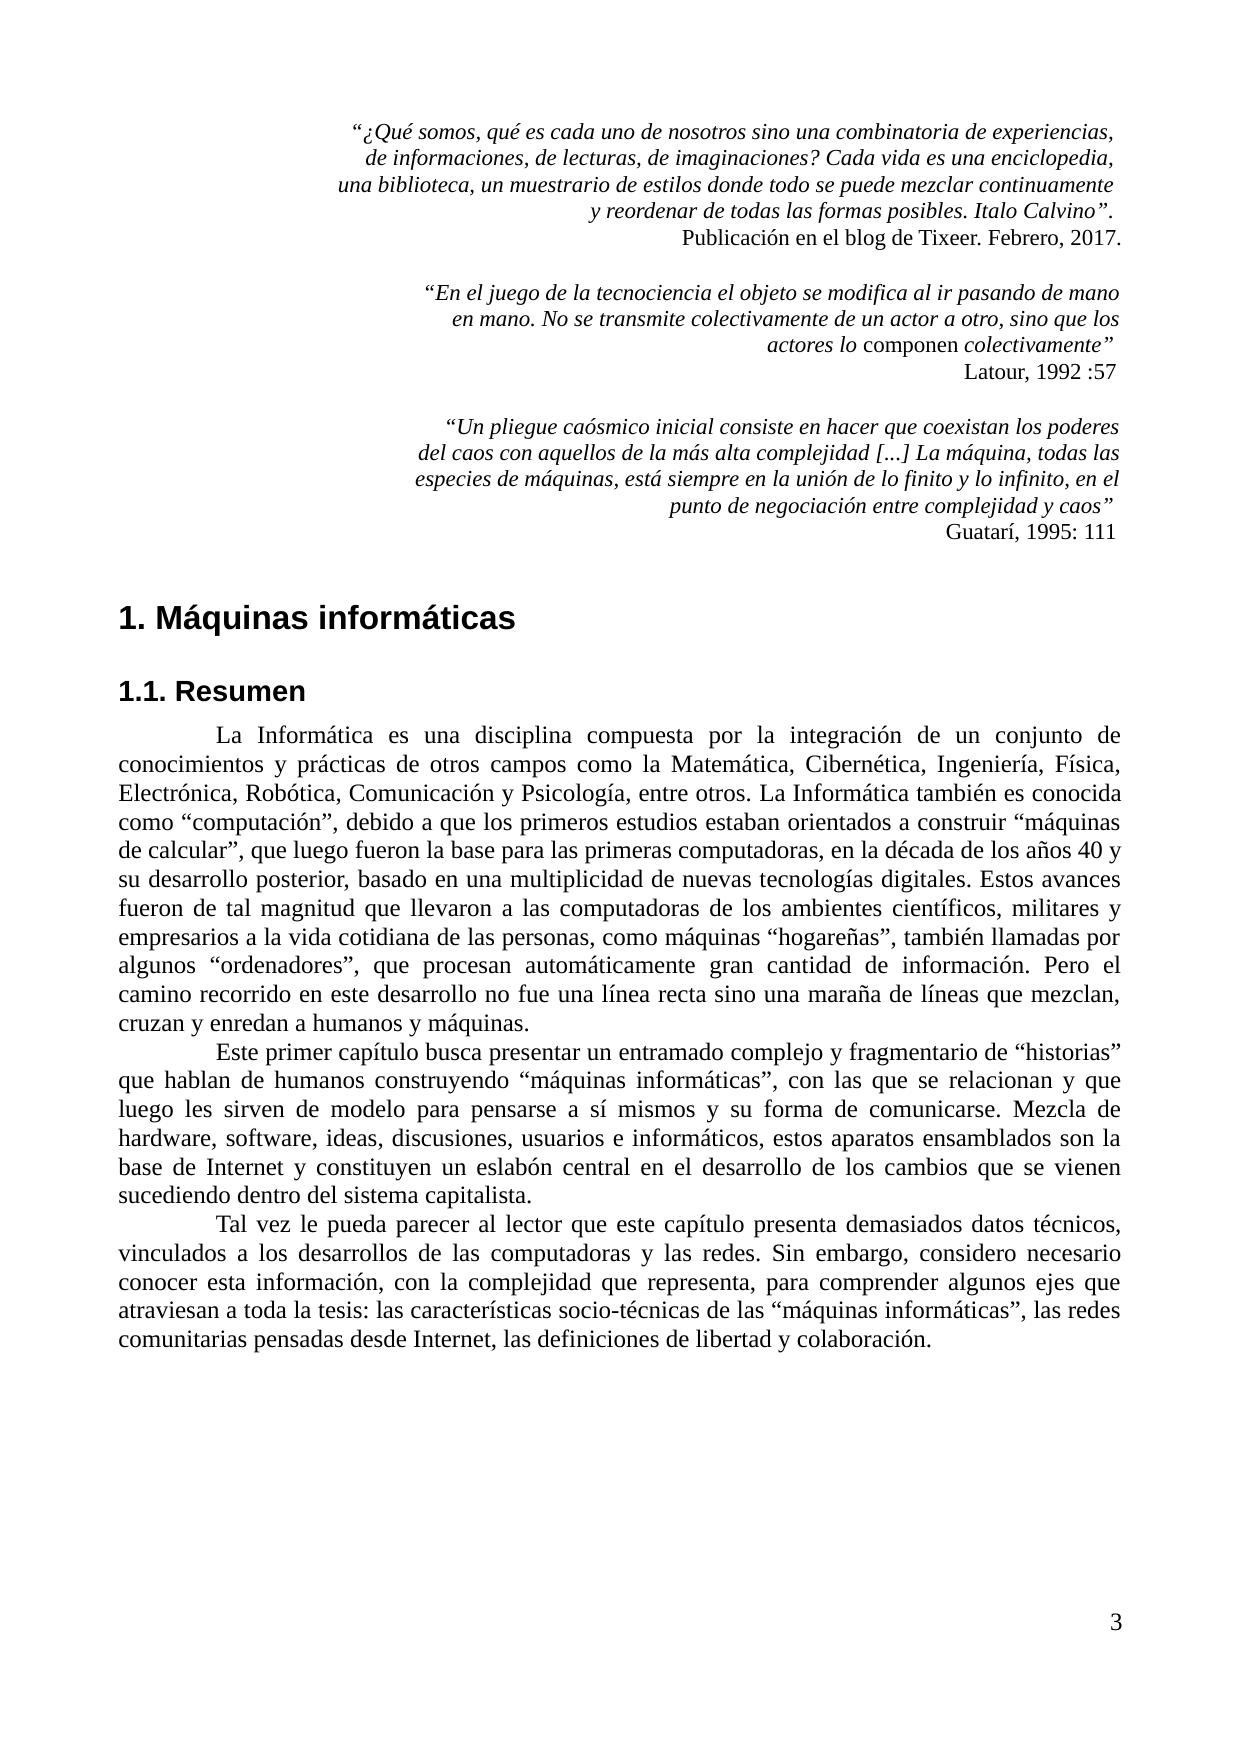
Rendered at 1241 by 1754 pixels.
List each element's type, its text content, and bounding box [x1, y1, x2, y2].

text La Informática es una disciplina compuesta por la integración de un conjunto de conocimientos y prácticas de otros campos como la Matemática, Cibernética, Ingeniería, Física, Electrónica, Robótica, Comunicación y Psicología, entre otros. La Informática también es conocida como “computación”, debido a que los primeros estudios estaban orientados a construir “máquinas de calcular”, que luego fueron la base para las primeras computadoras, en la década de los años 40 y su desarrollo posterior, basado en una multiplicidad de nuevas tecnologías digitales. Estos avances fueron de tal magnitud que llevaron a las computadoras de los ambientes científicos, militares y empresarios a la vida cotidiana de las personas, como máquinas “hogareñas”, también llamadas por algunos “ordenadores”, que procesan automáticamente gran cantidad de información. Pero el camino recorrido en este desarrollo no fue una línea recta sino una maraña de líneas que mezclan, cruzan y enredan a humanos y máquinas. [118, 720, 1122, 1037]
text Tal vez le pueda parecer al lector que este capítulo presenta demasiados datos técnicos, vinculados a los desarrollos de las computadoras y las redes. Sin embargo, considero necesario conocer esta información, con la complejidad que representa, para comprender algunos ejes que atraviesan a toda la tesis: las características socio-técnicas de las “máquinas informáticas”, las redes comunitarias pensadas desde Internet, las definiciones de libertad y colaboración. [118, 1209, 1122, 1353]
text Guatarí, 1995: 111 [413, 518, 1122, 544]
subtitle 1.1. Resumen [118, 674, 1122, 708]
text “Un pliegue caósmico inicial consiste en hacer que coexistan los poderes del caos con aquellos de la más alta complejidad [...] La máquina, todas las especies de máquinas, está siempre en la unión de lo finito y lo infinito, en el punto de negociación entre complejidad y caos” [413, 413, 1122, 518]
text una biblioteca, un muestrario de estilos donde todo se puede mezclar continuamente [118, 171, 1122, 197]
text “En el juego de la tecnociencia el objeto se modifica al ir pasando de mano en mano. No se transmite colectivamente de un actor a otro, sino que los actores lo componen colectivamente” [413, 279, 1122, 358]
text Publicación en el blog de Tixeer. Febrero, 2017. [118, 223, 1122, 250]
text y reordenar de todas las formas posibles. Italo Calvino”. [118, 197, 1122, 223]
text de informaciones, de lecturas, de imaginaciones? Cada vida es una enciclopedia, [118, 144, 1122, 171]
text “¿Qué somos, qué es cada uno de nosotros sino una combinatoria de experiencias, [118, 118, 1122, 144]
text Latour, 1992 :57 [413, 358, 1122, 384]
text Este primer capítulo busca presentar un entramado complejo y fragmentario de “historias” que hablan de humanos construyendo “máquinas informáticas”, con las que se relacionan y que luego les sirven de modelo para pensarse a sí mismos y su forma de comunicarse. Mezcla de hardware, software, ideas, discusiones, usuarios e informáticos, estos aparatos ensamblados son la base de Internet y constituyen un eslabón central en el desarrollo de los cambios que se vienen sucediendo dentro del sistema capitalista. [118, 1037, 1122, 1209]
subtitle 1. Máquinas informáticas [118, 598, 1122, 637]
